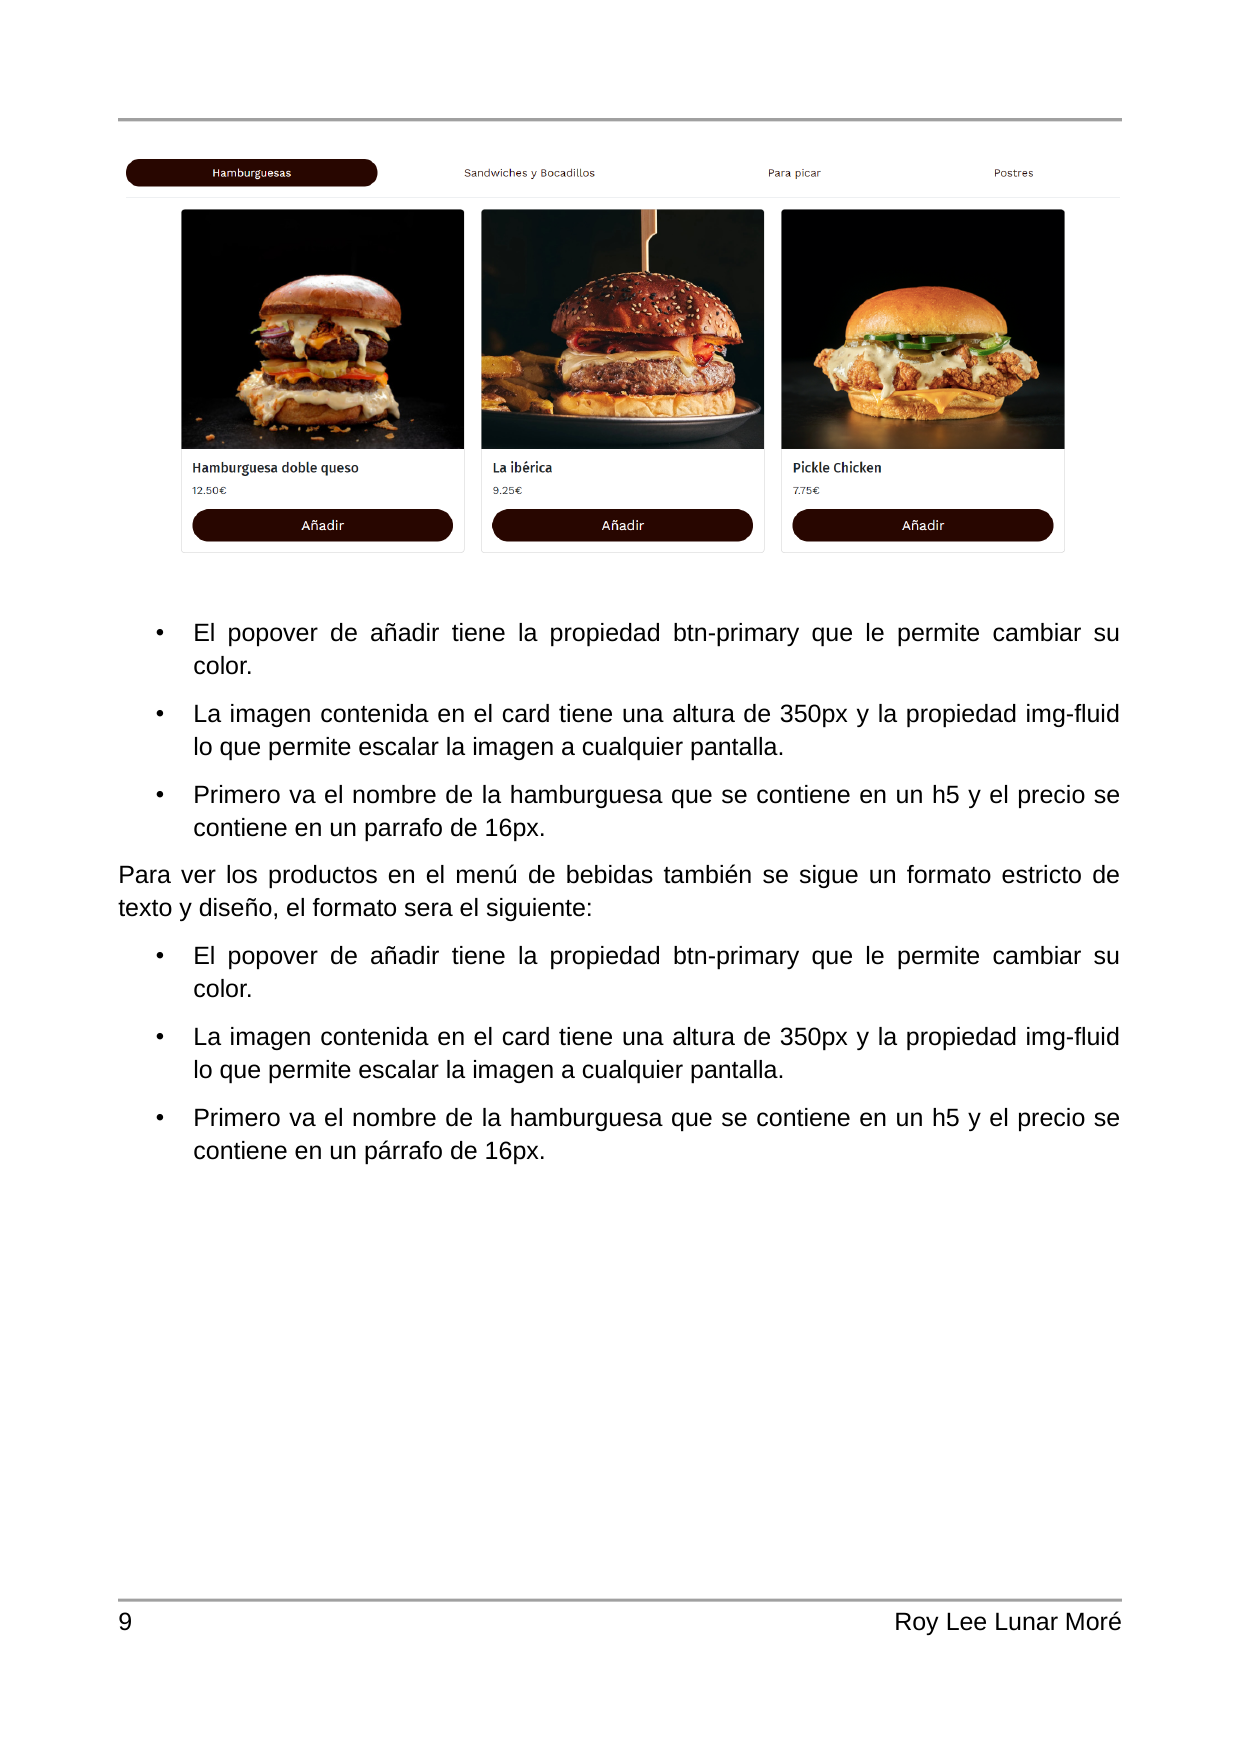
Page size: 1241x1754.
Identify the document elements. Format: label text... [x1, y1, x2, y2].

list El popover de añadir tiene la propiedad btn-primary que le permite cambiar su color. [156, 941, 1122, 1003]
list El popover de añadir tiene la propiedad btn-primary que le permite cambiar su color. [156, 618, 1122, 680]
picture [118, 150, 1123, 567]
list Primero va el nombre de la hamburguesa que se contiene en un h5 y el precio se contiene en un parrafo de 16px. [156, 780, 1122, 842]
text Para ver los productos en el menú de bebidas también se sigue un formato estricto de texto y diseño, el formato sera el siguiente: [118, 860, 1122, 922]
list Primero va el nombre de la hamburguesa que se contiene en un h5 y el precio se contiene en un párrafo de 16px. [156, 1102, 1122, 1164]
list La imagen contenida en el card tiene una altura de 350px y la propiedad img-fluid lo que permite escalar la imagen a cualquier pantalla. [156, 1022, 1122, 1084]
list La imagen contenida en el card tiene una altura de 350px y la propiedad img-fluid lo que permite escalar la imagen a cualquier pantalla. [156, 699, 1122, 761]
